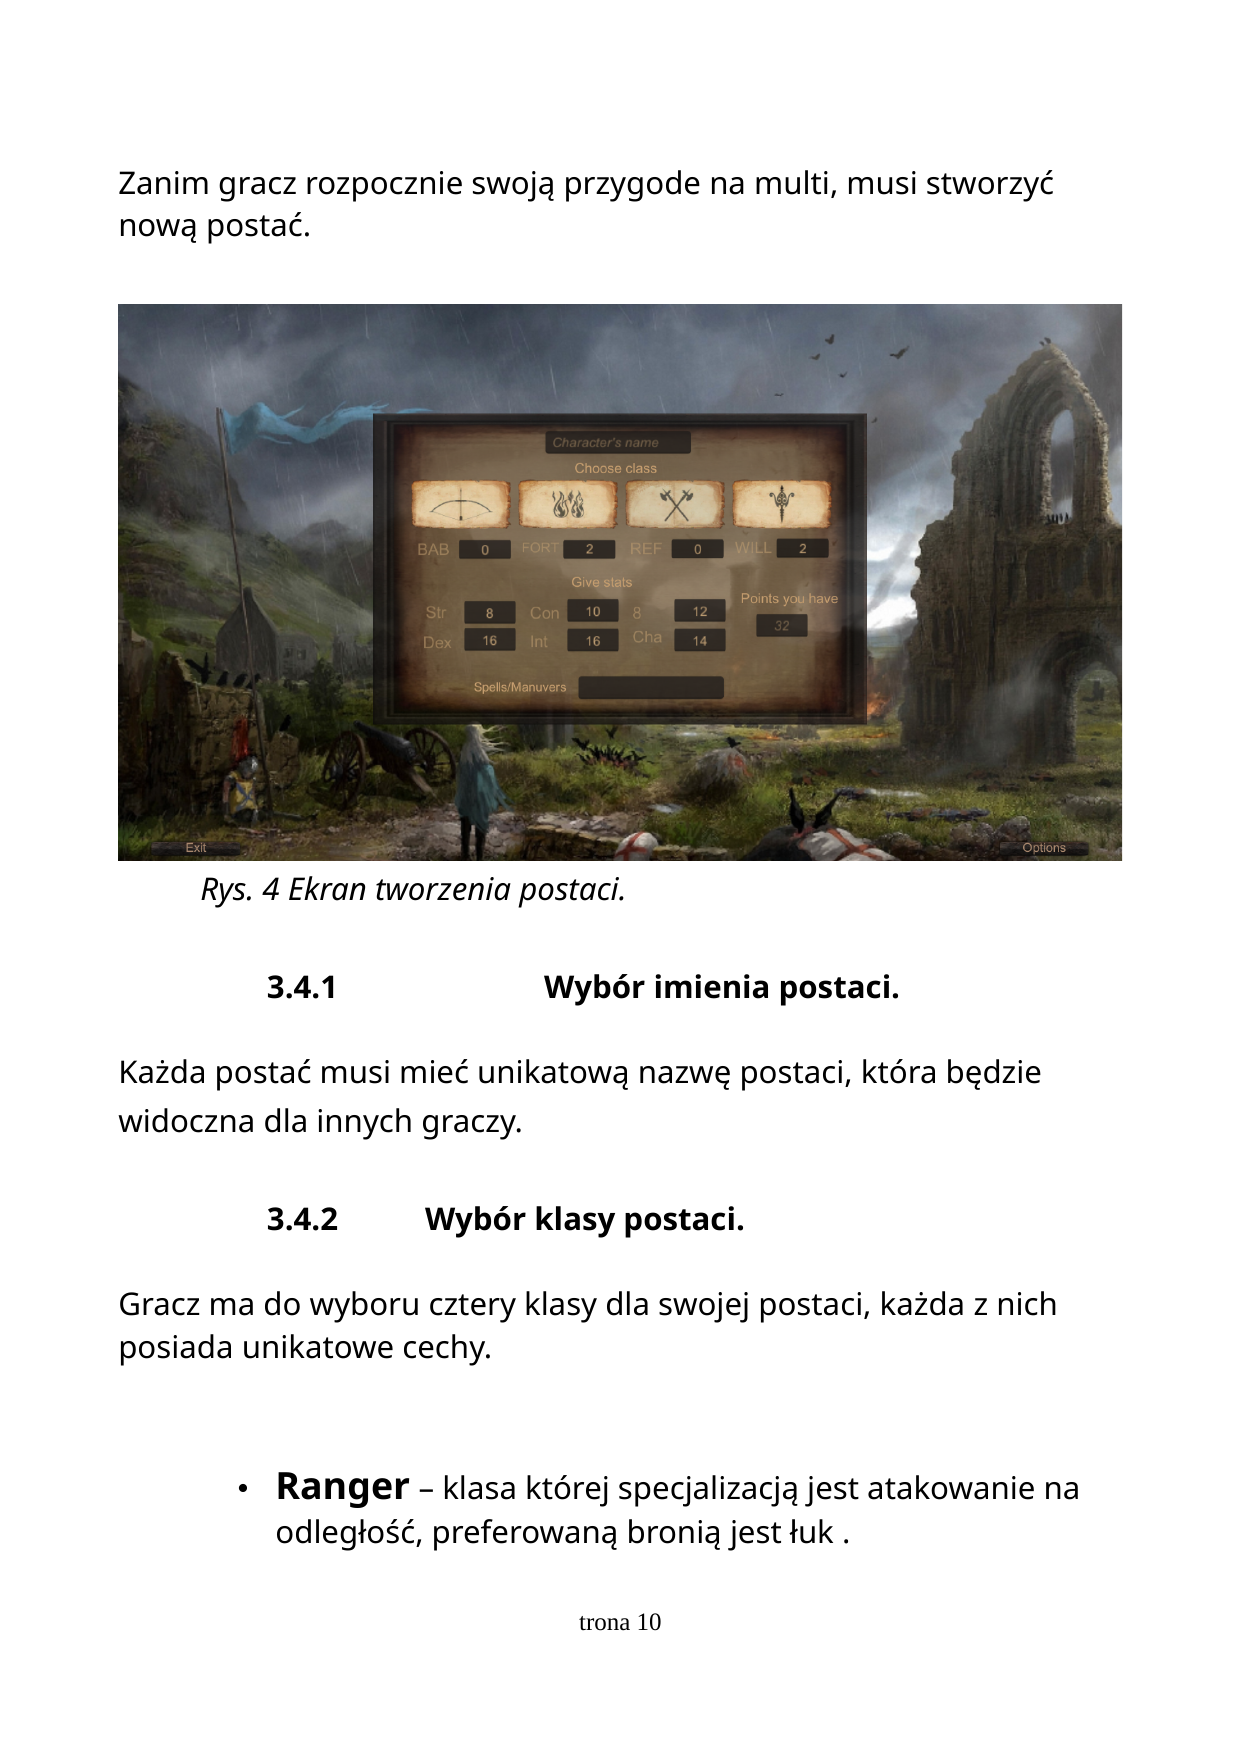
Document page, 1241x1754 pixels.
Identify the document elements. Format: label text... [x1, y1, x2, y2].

text 3.4.1 Wybór imienia postaci. [118, 965, 1122, 1008]
text 3.4.2 Wybór klasy postaci. [118, 1197, 1122, 1240]
text Każda postać musi mieć unikatową nazwę postaci, która będzie widoczna dla innych graczy. [118, 1050, 1122, 1142]
text Rys. 4 Ekran tworzenia postaci. [118, 861, 1122, 910]
text Zanim gracz rozpocznie swoją przygode na multi, musi stworzyć nową postać. [118, 161, 1122, 246]
text Gracz ma do wyboru cztery klasy dla swojej postaci, każda z nich posiada unikatowe cechy. [118, 1282, 1122, 1368]
picture [118, 304, 1123, 861]
list Ranger – klasa której specjalizacją jest atakowanie na odległość, preferowaną bronią jest łuk . [238, 1459, 1122, 1553]
